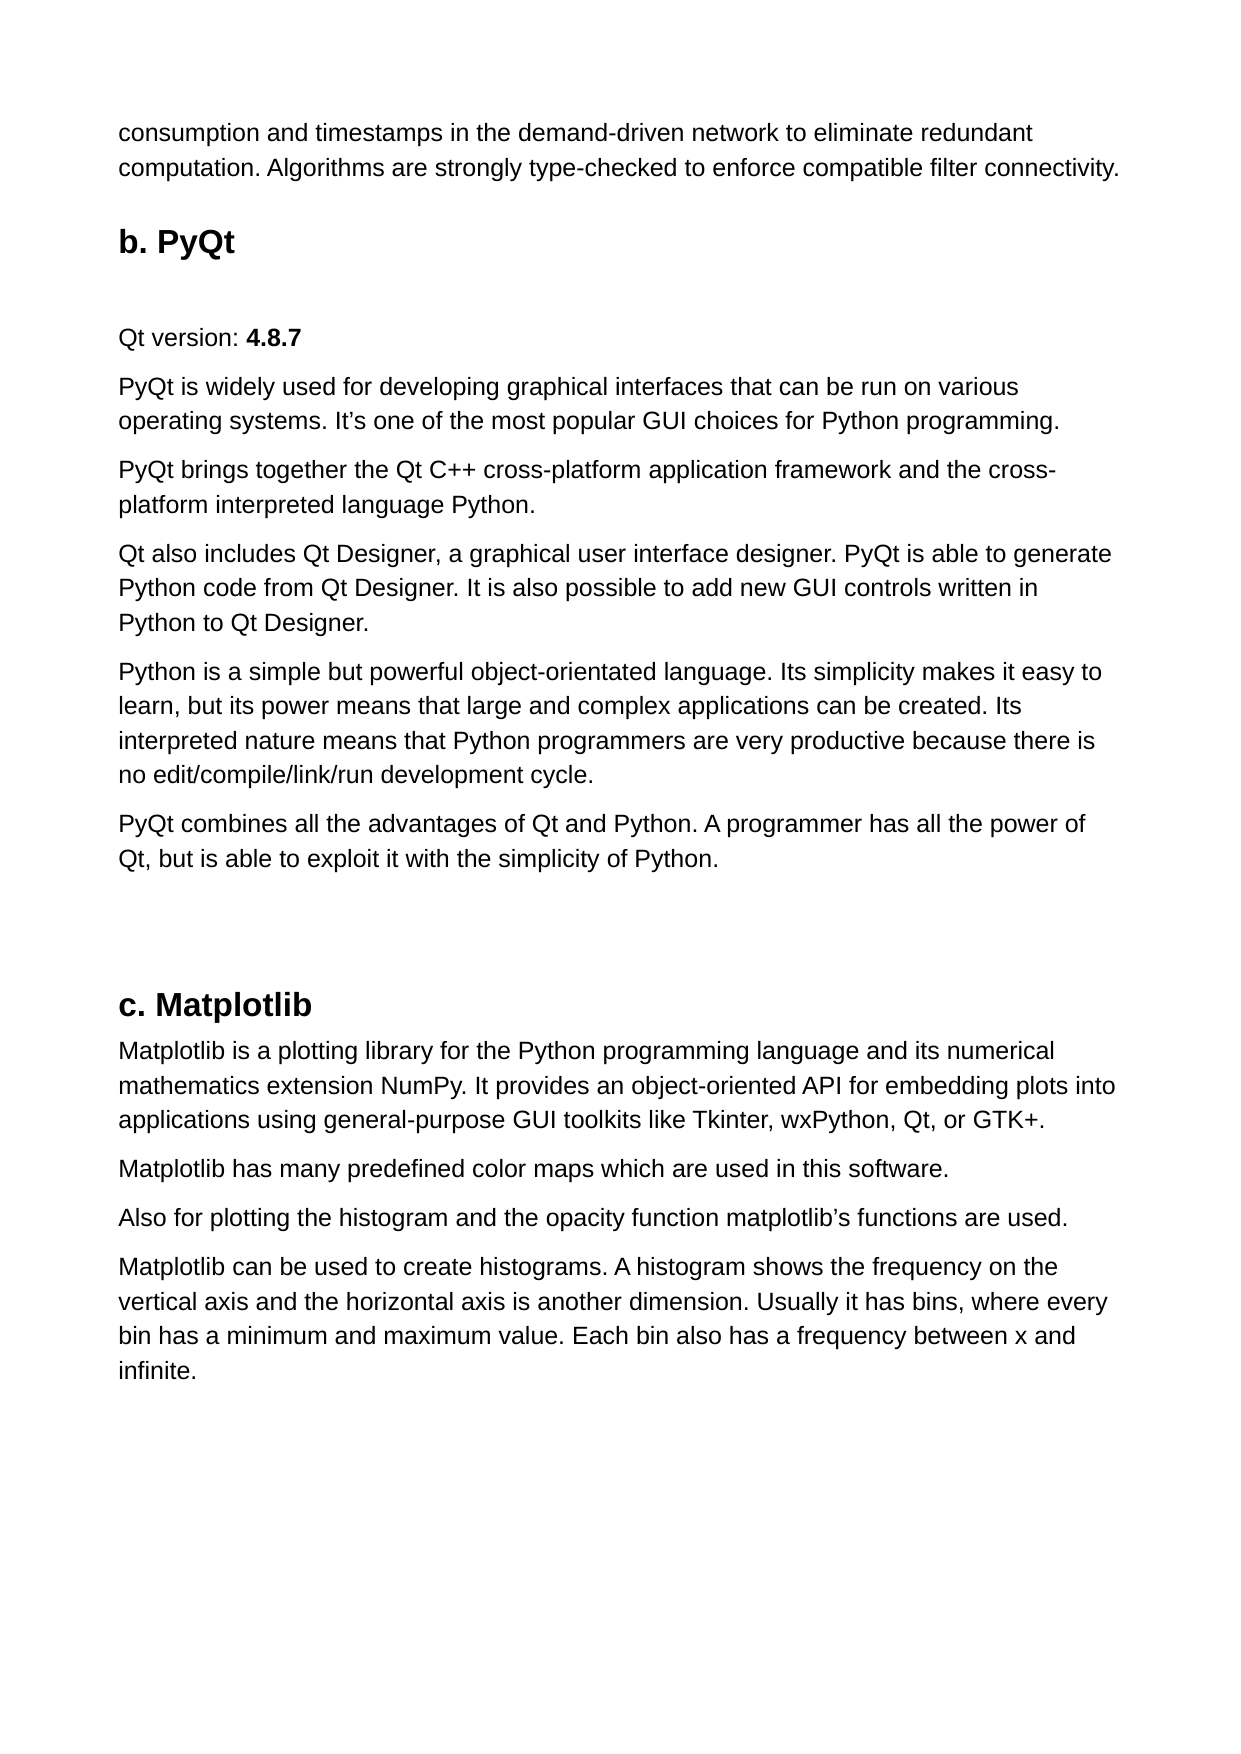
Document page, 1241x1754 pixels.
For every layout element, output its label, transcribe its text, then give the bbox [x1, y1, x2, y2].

text consumption and timestamps in the demand-driven network to eliminate redundant computation. Algorithms are strongly type-checked to enforce compatible filter connectivity. [118, 118, 1122, 181]
text Matplotlib is a plotting library for the Python programming language and its numerical mathematics extension NumPy. It provides an object-oriented API for embedding plots into applications using general-purpose GUI toolkits like Tkinter, wxPython, Qt, or GTK+. [118, 1036, 1122, 1134]
subtitle c. Matplotlib [118, 985, 1122, 1024]
text PyQt combines all the advantages of Qt and Python. A programmer has all the power of Qt, but is able to exploit it with the simplicity of Python. [118, 809, 1122, 872]
text Qt version: 4.8.7 [118, 322, 1122, 351]
text Also for plotting the histogram and the opacity function matplotlib’s functions are used. [118, 1203, 1122, 1232]
text Qt also includes Qt Designer, a graphical user interface designer. PyQt is able to generate Python code from Qt Designer. It is also possible to add new GUI controls written in Python to Qt Designer. [118, 539, 1122, 636]
text PyQt is widely used for developing graphical interfaces that can be run on various operating systems. It’s one of the most popular GUI choices for Python programming. [118, 372, 1122, 435]
text Matplotlib has many predefined color maps which are used in this software. [118, 1154, 1122, 1183]
text Python is a simple but powerful object-orientated language. Its simplicity makes it easy to learn, but its power means that large and complex applications can be created. Its interpreted nature means that Python programmers are very productive because there is no edit/compile/link/run development cycle. [118, 657, 1122, 789]
subtitle b. PyQt [118, 222, 1122, 261]
text Matplotlib can be used to create histograms. A histogram shows the frequency on the vertical axis and the horizontal axis is another dimension. Usually it has bins, where every bin has a minimum and maximum value. Each bin also has a frequency between x and infinite. [118, 1252, 1122, 1384]
text PyQt brings together the Qt C++ cross-platform application framework and the cross-platform interpreted language Python. [118, 455, 1122, 518]
